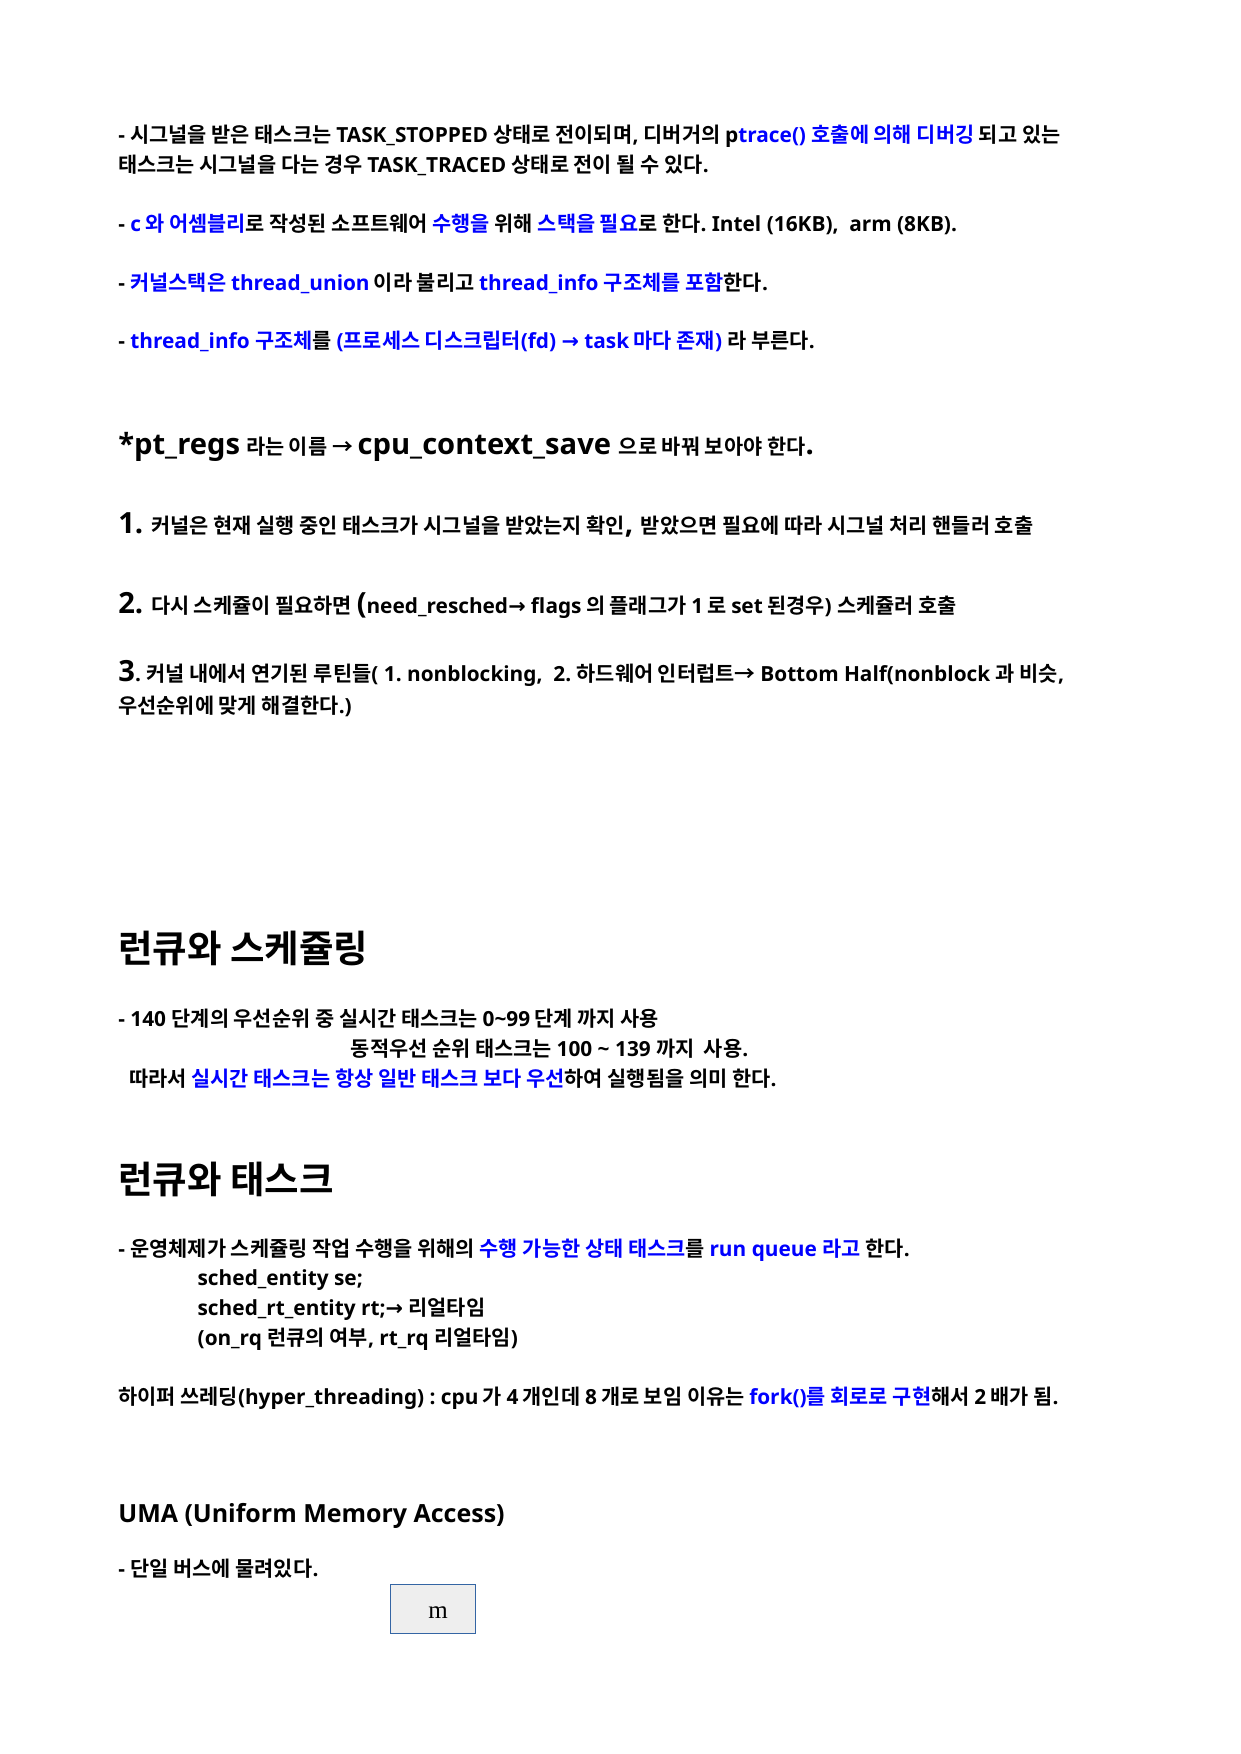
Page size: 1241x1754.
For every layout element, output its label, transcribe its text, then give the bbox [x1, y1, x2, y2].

text - thread_info 구조체를 (프로세스 디스크립터(fd) → task마다 존재) 라 부른다. [118, 325, 1122, 355]
text 3. 커널 내에서 연기된 루틴들( 1. nonblocking, 2. 하드웨어 인터럽트→ Bottom Half(nonblock 과 비슷,우선순위에 맞게 해결한다.) [118, 650, 1122, 720]
text 1. 커널은 현재 실행 중인 태스크가 시그널을 받았는지 확인, 받았으면 필요에 따라 시그널 처리 핸들러 호출 [118, 502, 1122, 542]
text *pt_regs라는 이름 → cpu_context_save 으로 바꿔 보아야 한다. [118, 423, 1122, 463]
text sched_rt_entity rt;→ 리얼타임 [118, 1291, 1122, 1321]
text sched_entity se; [118, 1263, 1122, 1291]
text - 140 단계의 우선순위 중 실시간 태스크는 0~99단계 까지 사용 [118, 1002, 1122, 1032]
text 2. 다시 스케쥴이 필요하면 (need_resched→ flags의 플래그가 1로 set된경우) 스케쥴러 호출 [118, 582, 1122, 622]
text - 시그널을 받은 태스크는 TASK_STOPPED 상태로 전이되며, 디버거의 ptrace() 호출에 의해 디버깅 되고 있는 태스크는 시그널을 다는 경우 TASK_TRACED 상태로 전이 될 수 있다. [118, 118, 1122, 179]
text 런큐와 태스크 [118, 1149, 1122, 1204]
text - c와 어셈블리로 작성된 소프트웨어 수행을 위해 스택을 필요로 한다. Intel (16KB), arm (8KB). [118, 207, 1122, 237]
text UMA (Uniform Memory Access) [118, 1496, 1122, 1530]
text 동적우선 순위 태스크는 100 ~ 139 까지 사용. [118, 1032, 1122, 1062]
text - 커널스택은 thread_union이라 불리고 thread_info 구조체를 포함한다. [118, 266, 1122, 296]
text 따라서 실시간 태스크는 항상 일반 태스크 보다 우선하여 실행됨을 의미 한다. [118, 1062, 1122, 1093]
text - 운영체제가 스케쥴링 작업 수행을 위해의 수행 가능한 상태 태스크를 run queue 라고 한다. [118, 1232, 1122, 1263]
text 런큐와 스케쥴링 [118, 919, 1122, 973]
text - 단일 버스에 물려있다. [118, 1552, 1122, 1583]
text 하이퍼 쓰레딩(hyper_threading) : cpu가 4개인데 8개로 보임 이유는 fork()를 회로로 구현해서 2배가 됨. [118, 1380, 1122, 1410]
text (on_rq 런큐의 여부, rt_rq 리얼타임) [118, 1321, 1122, 1352]
